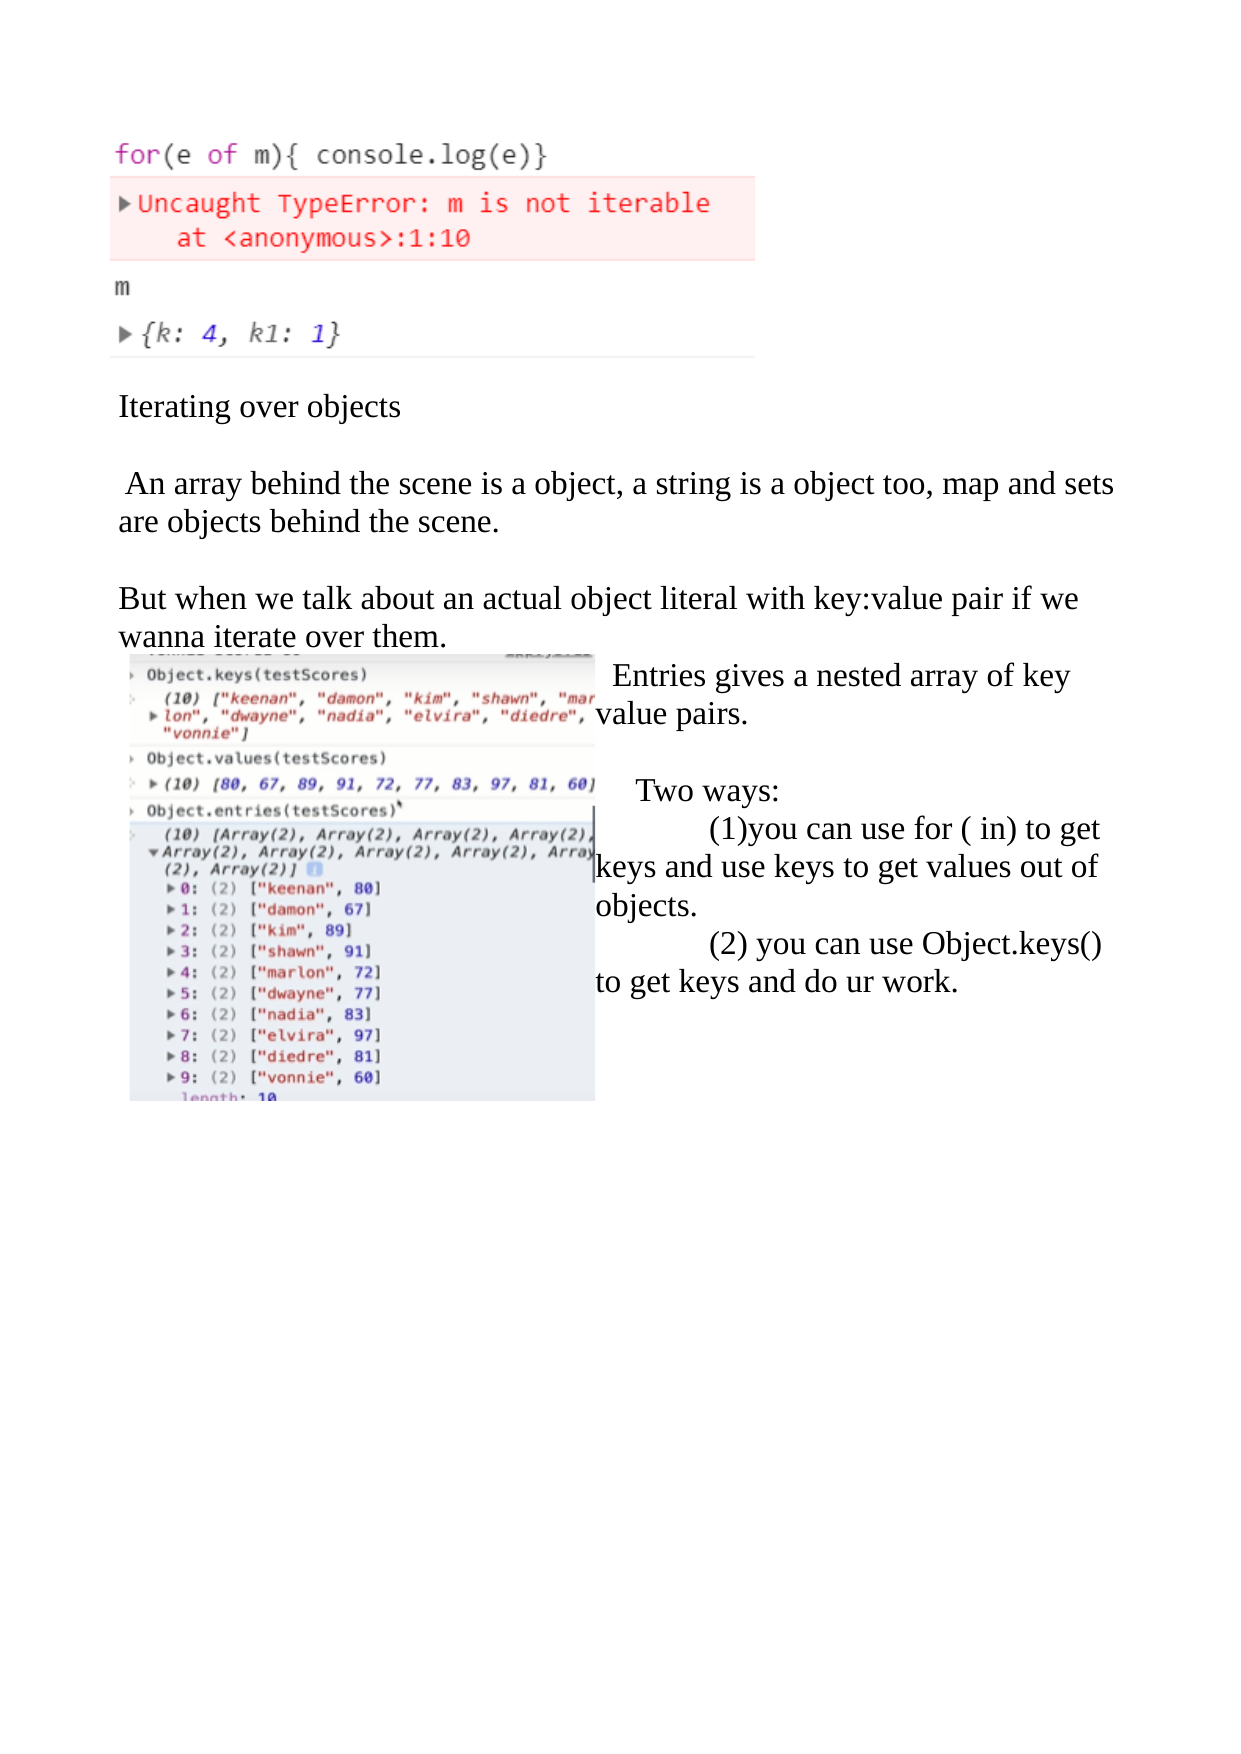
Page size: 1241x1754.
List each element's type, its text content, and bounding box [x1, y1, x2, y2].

text (2) you can use Object.keys() to get keys and do ur work. [596, 923, 1122, 1000]
text Two ways: [596, 770, 1122, 808]
text Entries gives a nested array of key value pairs. [596, 655, 1122, 731]
picture [129, 654, 596, 1101]
text (1)you can use for ( in) to get keys and use keys to get values out of objects. [596, 808, 1122, 923]
picture [110, 131, 756, 358]
text Iterating over objects [118, 386, 1122, 425]
text [118, 770, 129, 808]
text An array behind the scene is a object, a string is a object too, map and sets are objects behind the scene. [118, 463, 1122, 540]
text But when we talk about an actual object literal with key:value pair if we wanna iterate over them. [118, 578, 1122, 655]
